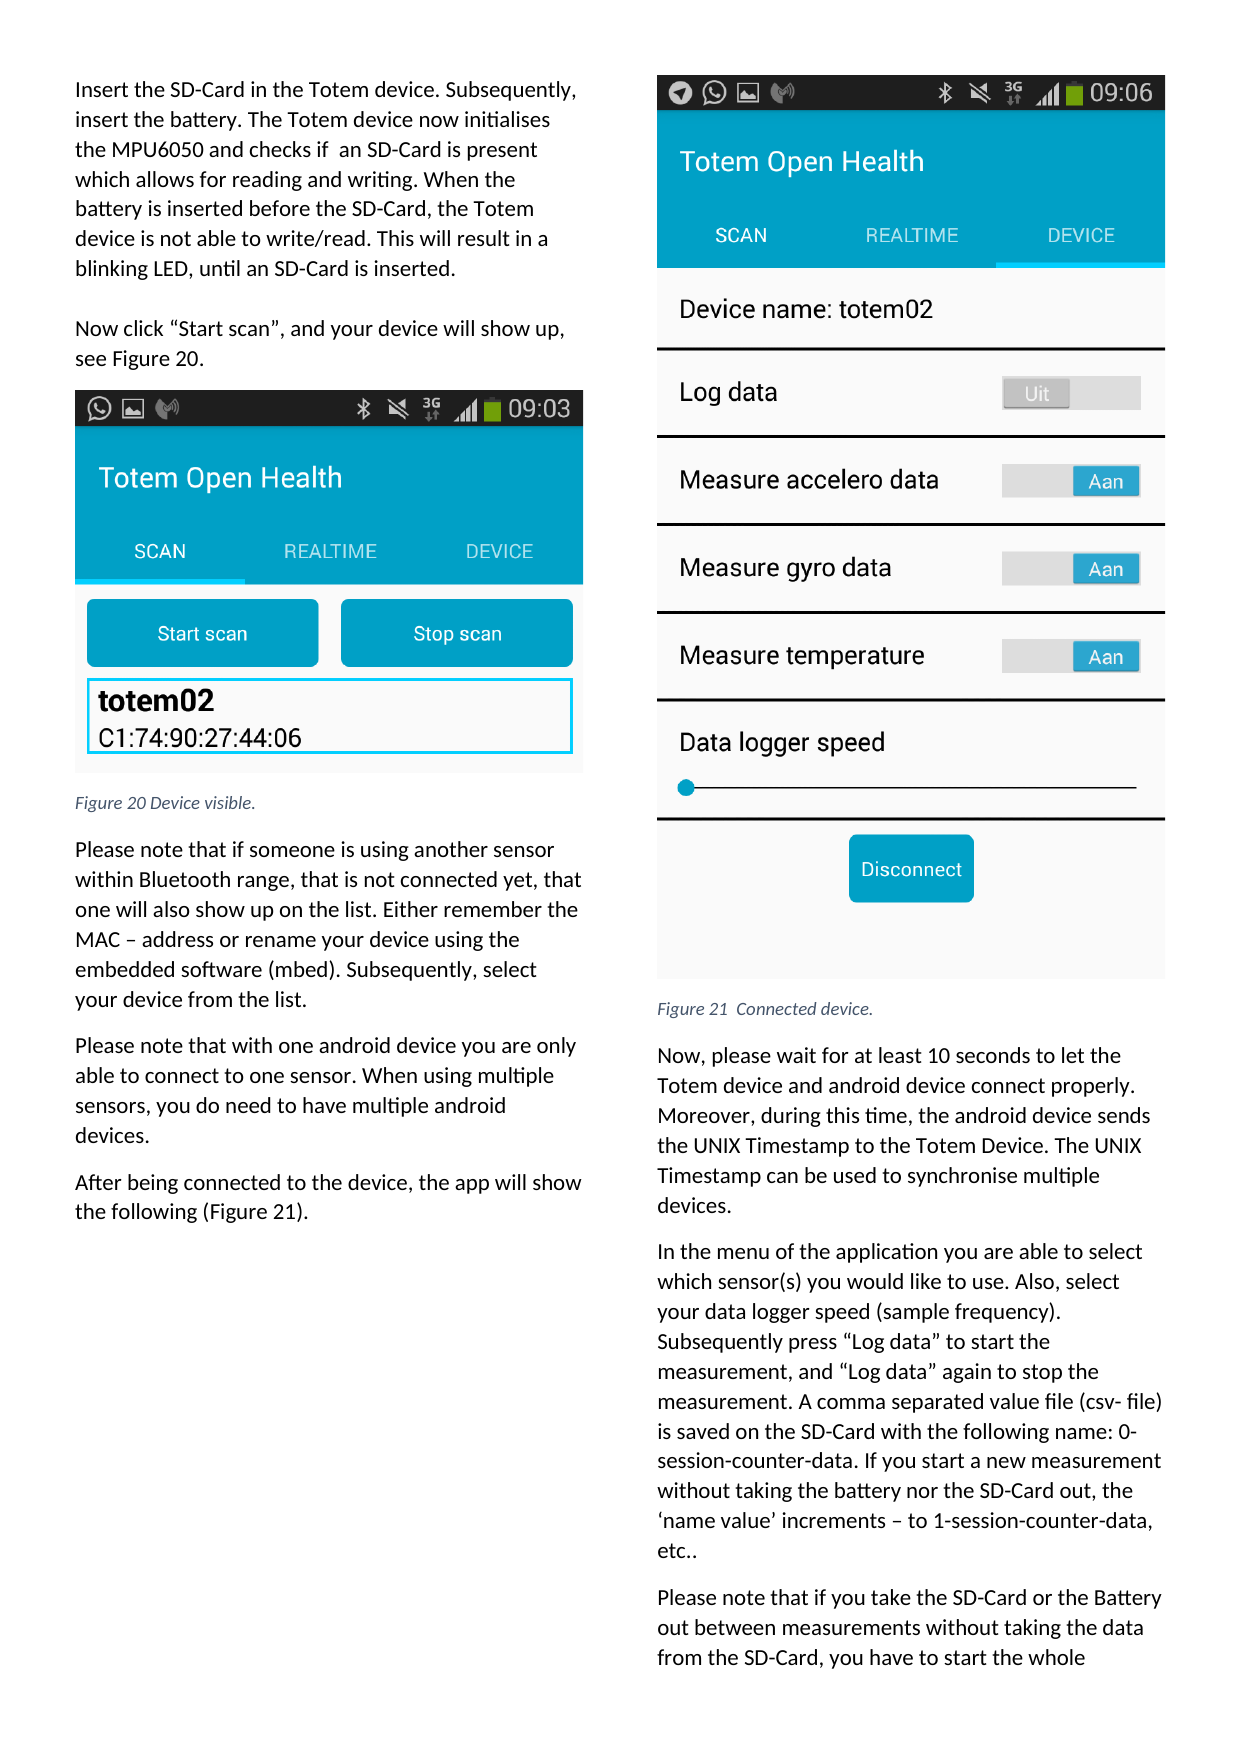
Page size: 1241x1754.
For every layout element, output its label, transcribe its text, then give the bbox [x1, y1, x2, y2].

text After being connected to the device, the app will show the following (Figure 21). [75, 1168, 583, 1226]
text In the menu of the application you are able to select which sensor(s) you would like to use. Also, select your data logger speed (sample frequency). Subsequently press “Log data” to start the measurement, and “Log data” again to stop the measurement. A comma separated value file (csv- file) is saved on the SD-Card with the following name: 0-session-counter-data. If you start a new measurement without taking the battery nor the SD-Card out, the ‘name value’ increments – to 1-session-counter-data, etc.. [657, 1237, 1165, 1564]
text Now, please wait for at least 10 seconds to let the Totem device and android device connect properly. Moreover, during this time, the android device sends the UNIX Timestamp to the Totem Device. The UNIX Timestamp can be used to synchronise multiple devices. [657, 1041, 1165, 1219]
text Please note that if you take the SD-Card or the Battery out between measurements without taking the data from the SD-Card, you have to start the whole [657, 1583, 1165, 1671]
text Please note that with one android device you are only able to connect to one sensor. When using multiple sensors, you do need to have multiple android devices. [75, 1031, 583, 1149]
text Figure 21 Connected device. [657, 998, 1165, 1021]
text Please note that if someone is using another sensor within Bluetooth range, that is not connected yet, that one will also show up on the list. Either remember the MAC – address or rename your device using the embedded software (mbed). Subsequently, select your device from the list. [75, 835, 583, 1013]
text Figure 20 Device visible. [75, 792, 583, 814]
text Insert the SD-Card in the Totem device. Subsequently, insert the battery. The Totem device now initialises the MPU6050 and checks if an SD-Card is present which allows for reading and writing. When the battery is inserted before the SD-Card, the Totem device is not able to write/read. This will result in a blinking LED, until an SD-Card is inserted. Now click “Start scan”, and your device will show up, see Figure 20. [75, 75, 583, 372]
